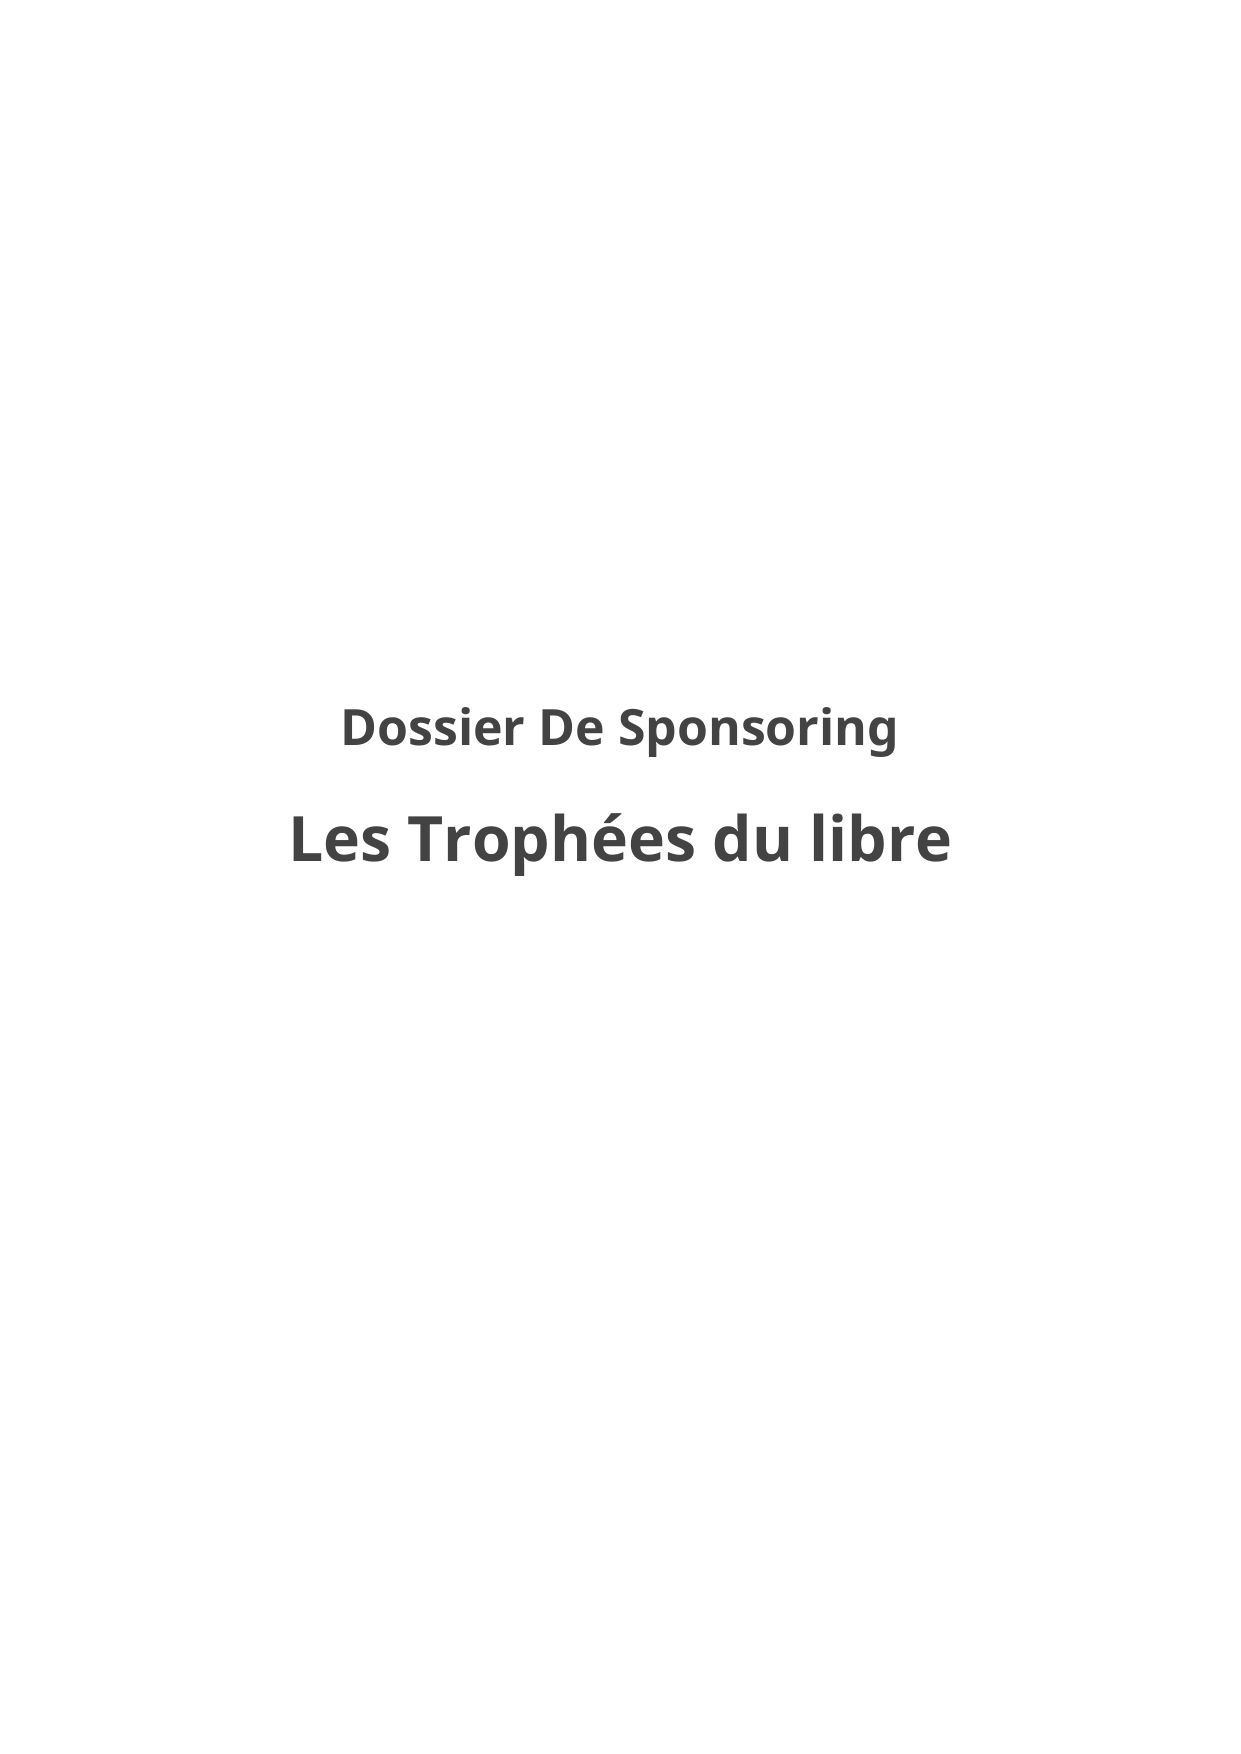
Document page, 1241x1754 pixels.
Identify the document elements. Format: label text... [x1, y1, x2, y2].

text Dossier De Sponsoring [118, 692, 1122, 761]
text Les Trophées du libre [118, 794, 1122, 880]
